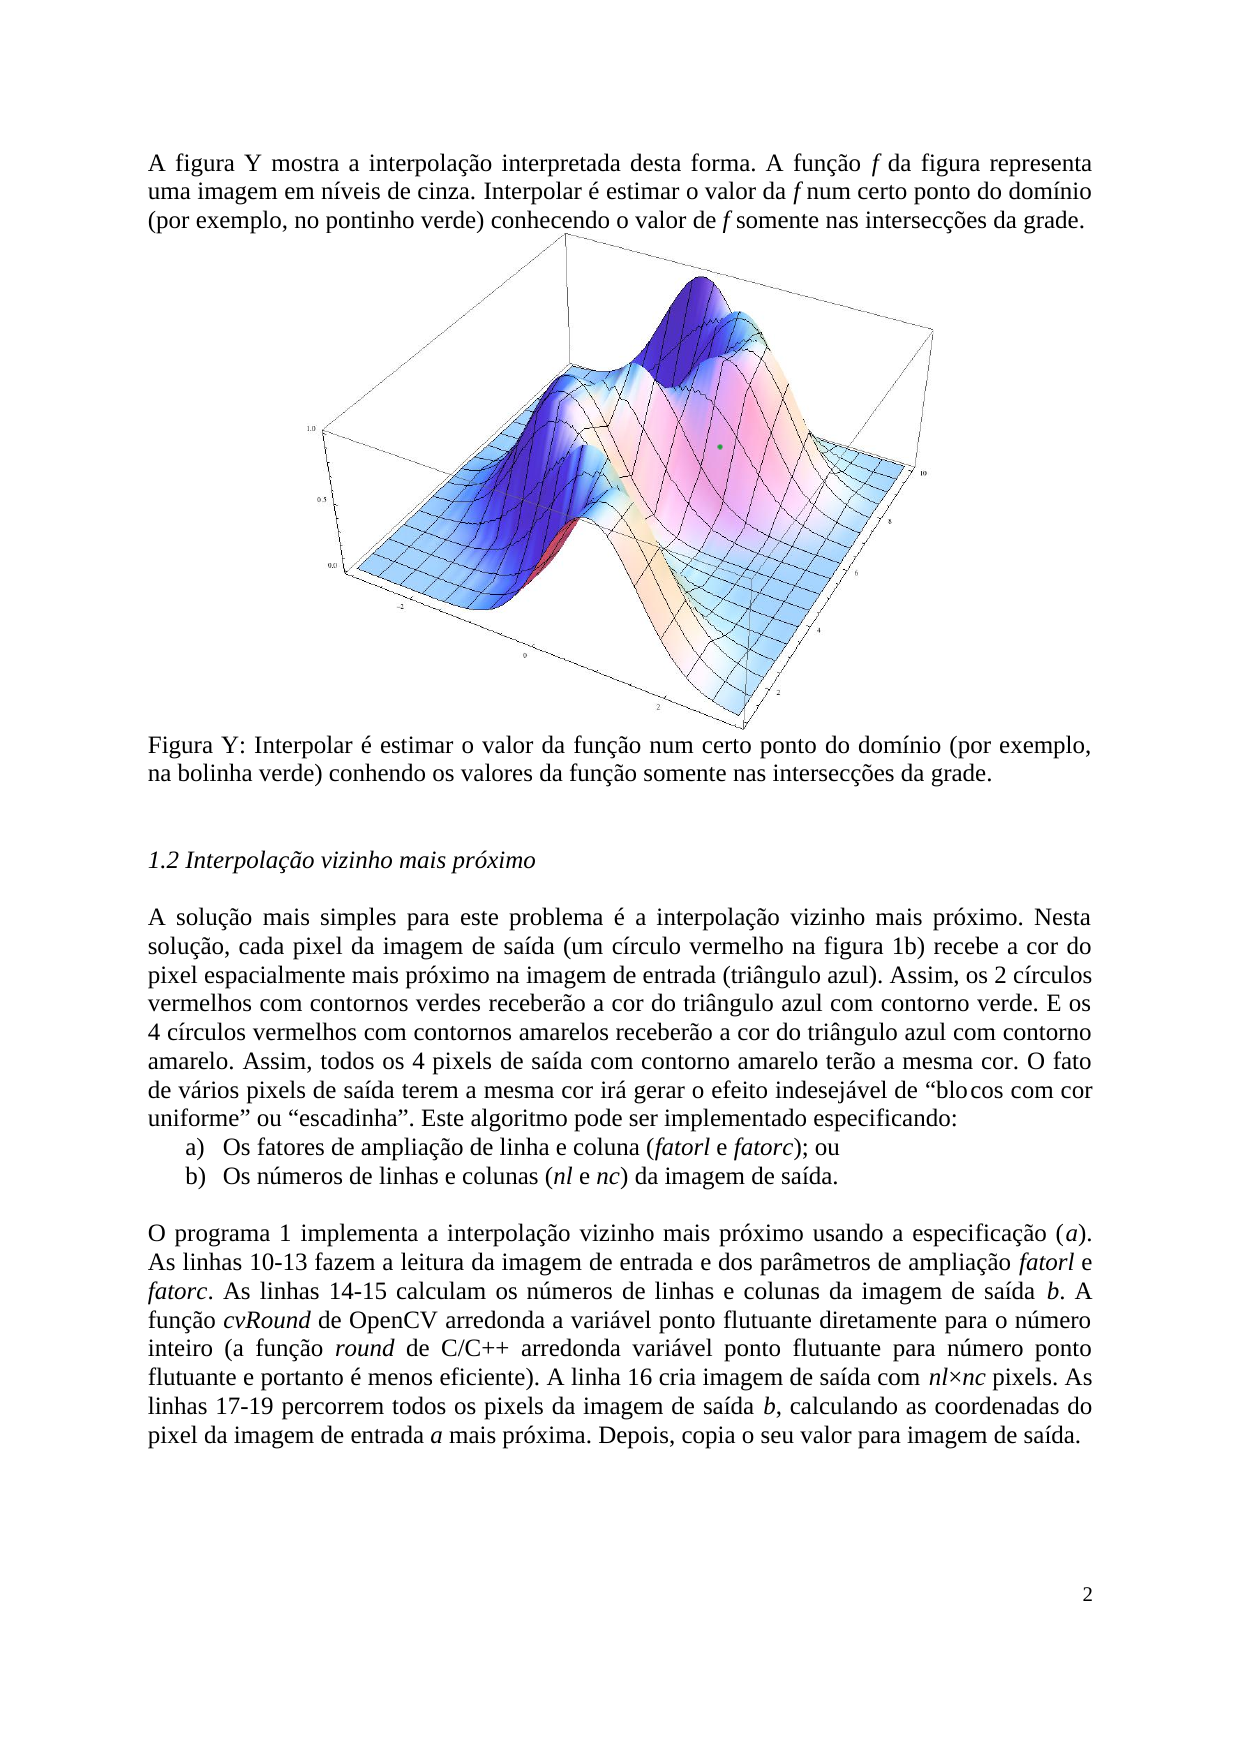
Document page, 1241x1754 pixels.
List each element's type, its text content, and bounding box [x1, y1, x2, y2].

list Os fatores de ampliação de linha e coluna (fatorl e fatorc); ou [185, 1132, 1092, 1161]
text A solução mais simples para este problema é a interpolação vizinho mais próximo. Nesta solução, cada pixel da imagem de saída (um círculo vermelho na figura 1b) recebe a cor do pixel espacialmente mais próximo na imagem de entrada (triângulo azul). Assim, os 2 círculos vermelhos com contornos verdes receberão a cor do triângulo azul com contorno verde. E os 4 círculos vermelhos com contornos amarelos receberão a cor do triângulo azul com contorno amarelo. Assim, todos os 4 pixels de saída com contorno amarelo terão a mesma cor. O fato de vários pixels de saída terem a mesma cor irá gerar o efeito indesejável de “blocos com cor uniforme” ou “escadinha”. Este algoritmo pode ser implementado especificando: [148, 902, 1092, 1132]
text Figura Y: Interpolar é estimar o valor da função num certo ponto do domínio (por exemplo, na bolinha verde) conhendo os valores da função somente nas intersecções da grade. [148, 730, 1092, 787]
list Os números de linhas e colunas (nl e nc) da imagem de saída. [185, 1161, 1092, 1190]
text A figura Y mostra a interpolação interpretada desta forma. A função f da figura representa uma imagem em níveis de cinza. Interpolar é estimar o valor da f num certo ponto do domínio (por exemplo, no pontinho verde) conhecendo o valor de f somente nas intersecções da grade. [148, 148, 1092, 234]
text 1.2 Interpolação vizinho mais próximo [148, 845, 1092, 873]
picture [306, 233, 934, 730]
text O programa 1 implementa a interpolação vizinho mais próximo usando a especificação (a). As linhas 10-13 fazem a leitura da imagem de entrada e dos parâmetros de ampliação fatorl e fatorc. As linhas 14-15 calculam os números de linhas e colunas da imagem de saída b. A função cvRound de OpenCV arredonda a variável ponto flutuante diretamente para o número inteiro (a função round de C/C++ arredonda variável ponto flutuante para número ponto flutuante e portanto é menos eficiente). A linha 16 cria imagem de saída com nl×nc pixels. As linhas 17-19 percorrem todos os pixels da imagem de saída b, calculando as coordenadas do pixel da imagem de entrada a mais próxima. Depois, copia o seu valor para imagem de saída. [148, 1218, 1092, 1448]
